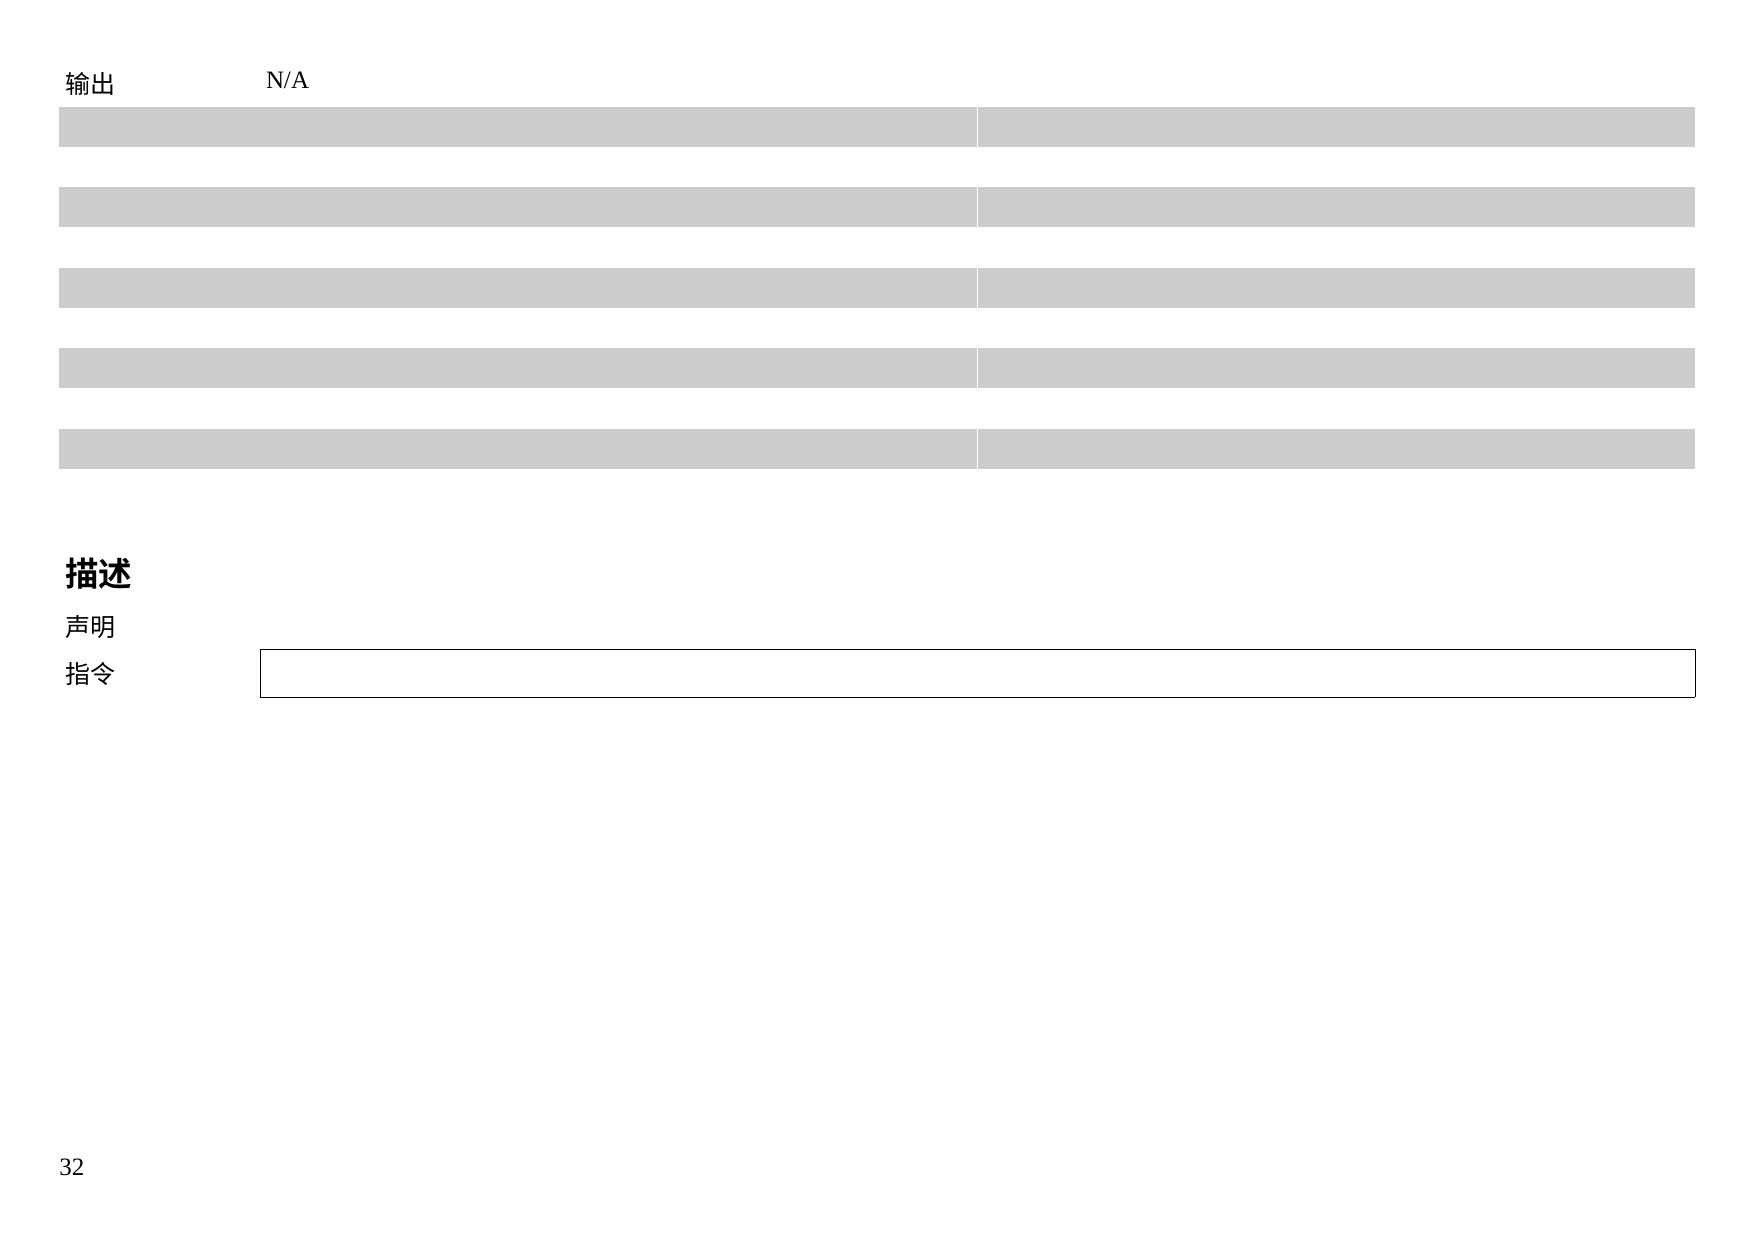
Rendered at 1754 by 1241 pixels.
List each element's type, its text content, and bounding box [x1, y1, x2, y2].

table_cell 输出 [59, 59, 260, 107]
table_cell [260, 469, 977, 509]
table_cell 声明 [59, 601, 260, 649]
table_cell [59, 308, 260, 348]
table_cell [59, 187, 260, 227]
table_cell [978, 308, 1695, 348]
table_cell [260, 601, 1695, 649]
table_cell [978, 429, 1695, 469]
table_cell [978, 187, 1695, 227]
table_cell [260, 429, 977, 469]
table_cell [978, 107, 1695, 147]
table_cell [260, 228, 977, 268]
table_cell 描述 [59, 509, 1695, 601]
table_cell [59, 469, 260, 509]
table_cell [59, 388, 260, 428]
table_cell [978, 59, 1695, 107]
table_cell [978, 228, 1695, 268]
table_cell [59, 348, 260, 388]
table_cell [978, 268, 1695, 308]
table_cell [59, 147, 260, 187]
table_cell [59, 429, 260, 469]
table_cell [260, 308, 977, 348]
table_cell [59, 228, 260, 268]
table_cell [978, 469, 1695, 509]
table_cell [260, 107, 977, 147]
table_cell [260, 348, 977, 388]
table_cell N/A [260, 59, 977, 107]
table_cell [260, 187, 977, 227]
table_cell [59, 268, 260, 308]
table_cell [978, 147, 1695, 187]
table_cell [978, 348, 1695, 388]
table_cell [978, 388, 1695, 428]
table_cell [261, 650, 1695, 697]
table_cell [260, 388, 977, 428]
table_cell [260, 268, 977, 308]
table_cell 指令 [59, 649, 260, 697]
table_cell [59, 107, 260, 147]
table_cell [260, 147, 977, 187]
